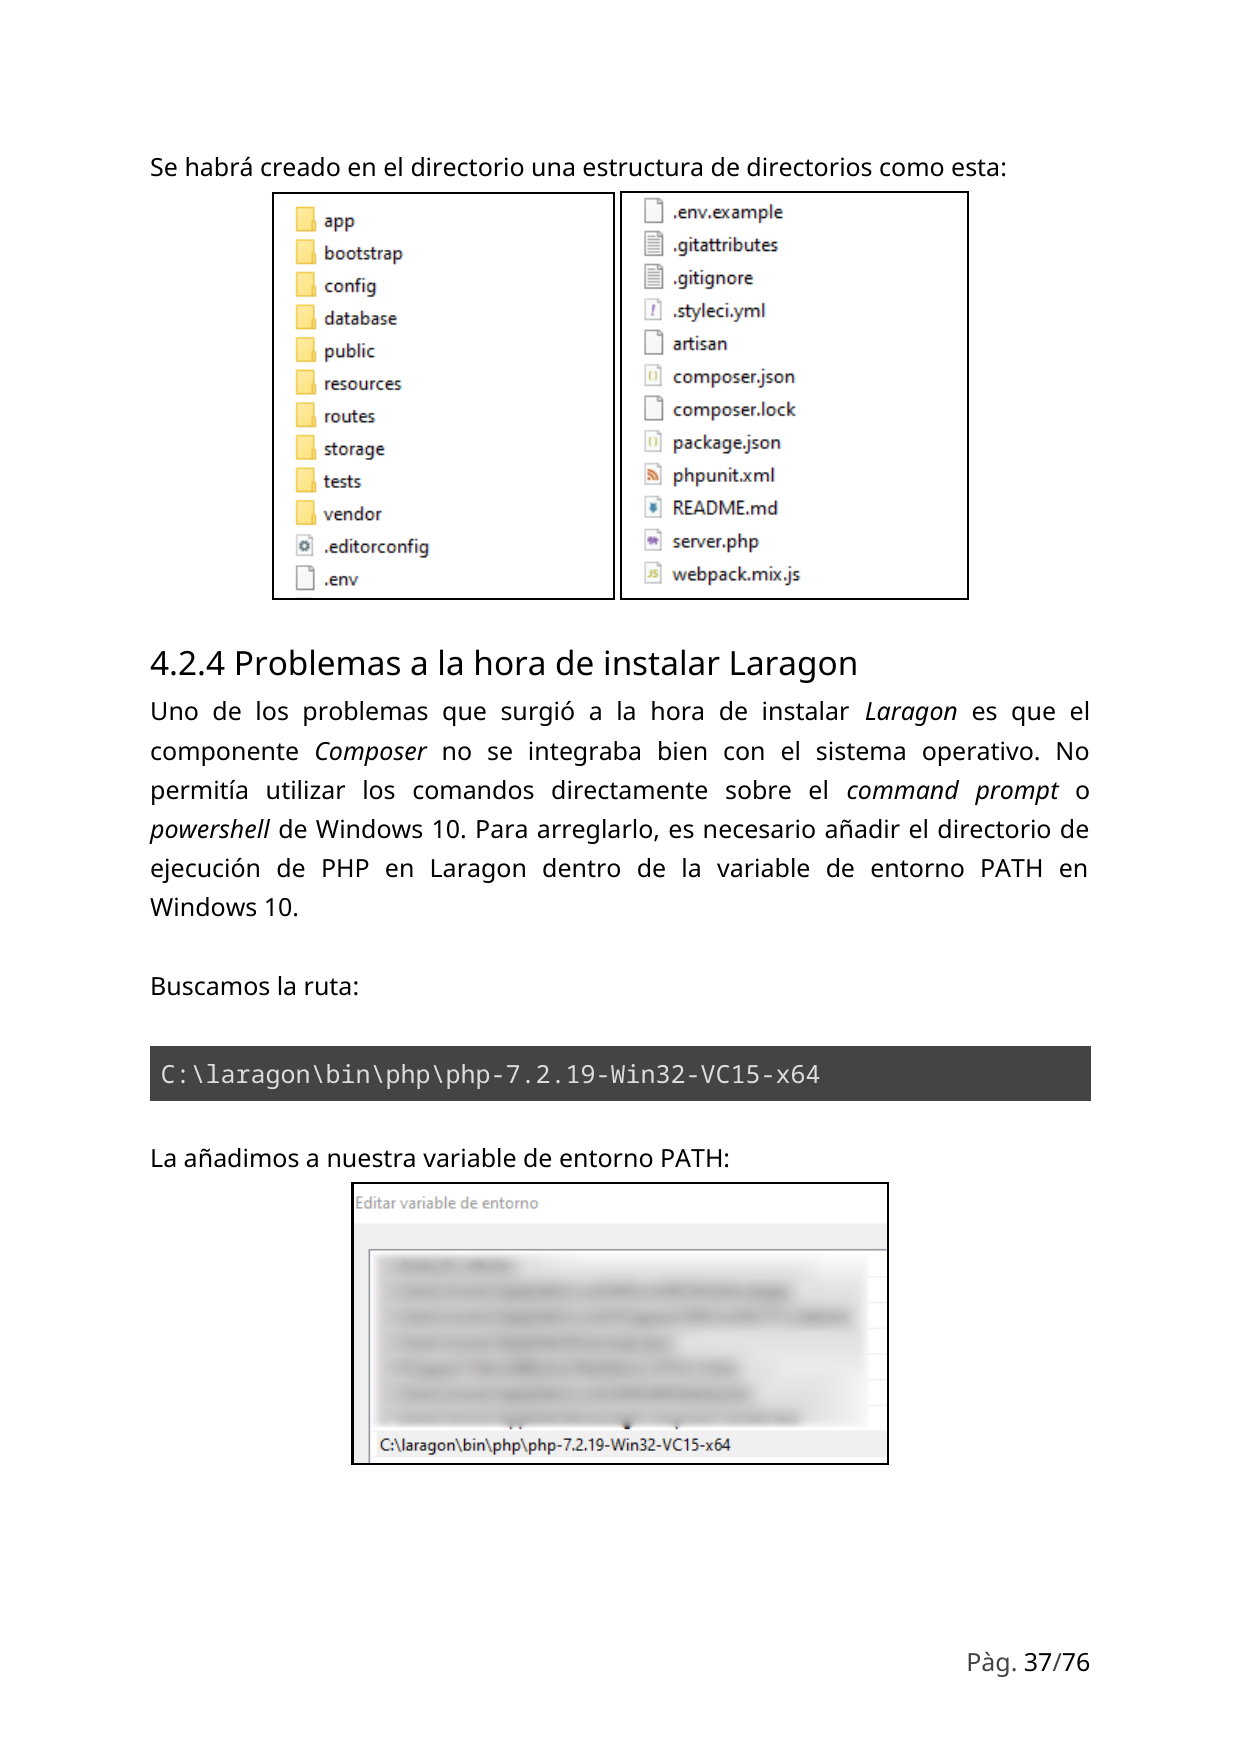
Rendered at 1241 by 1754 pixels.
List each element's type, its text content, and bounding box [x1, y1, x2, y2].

table_header C:\laragon\bin\php\php-7.2.19-Win32-VC15-x64 [150, 1046, 1091, 1101]
text La añadimos a nuestra variable de entorno PATH: [150, 1141, 1090, 1174]
picture [274, 194, 613, 598]
picture [354, 1184, 887, 1463]
text Buscamos la ruta: [150, 968, 1090, 1002]
text Se habrá creado en el directorio una estructura de directorios como esta: [150, 150, 1090, 184]
subtitle 4.2.4 Problemas a la hora de instalar Laragon [150, 640, 1090, 686]
picture [622, 193, 967, 598]
text Uno de los problemas que surgió a la hora de instalar Laragon es que el componente Composer no se integraba bien con el sistema operativo. No permitía utilizar los comandos directamente sobre el command prompt o powershell de Windows 10. Para arreglarlo, es necesario añadir el directorio de ejecución de PHP en Laragon dentro de la variable de entorno PATH en Windows 10. [150, 694, 1090, 924]
